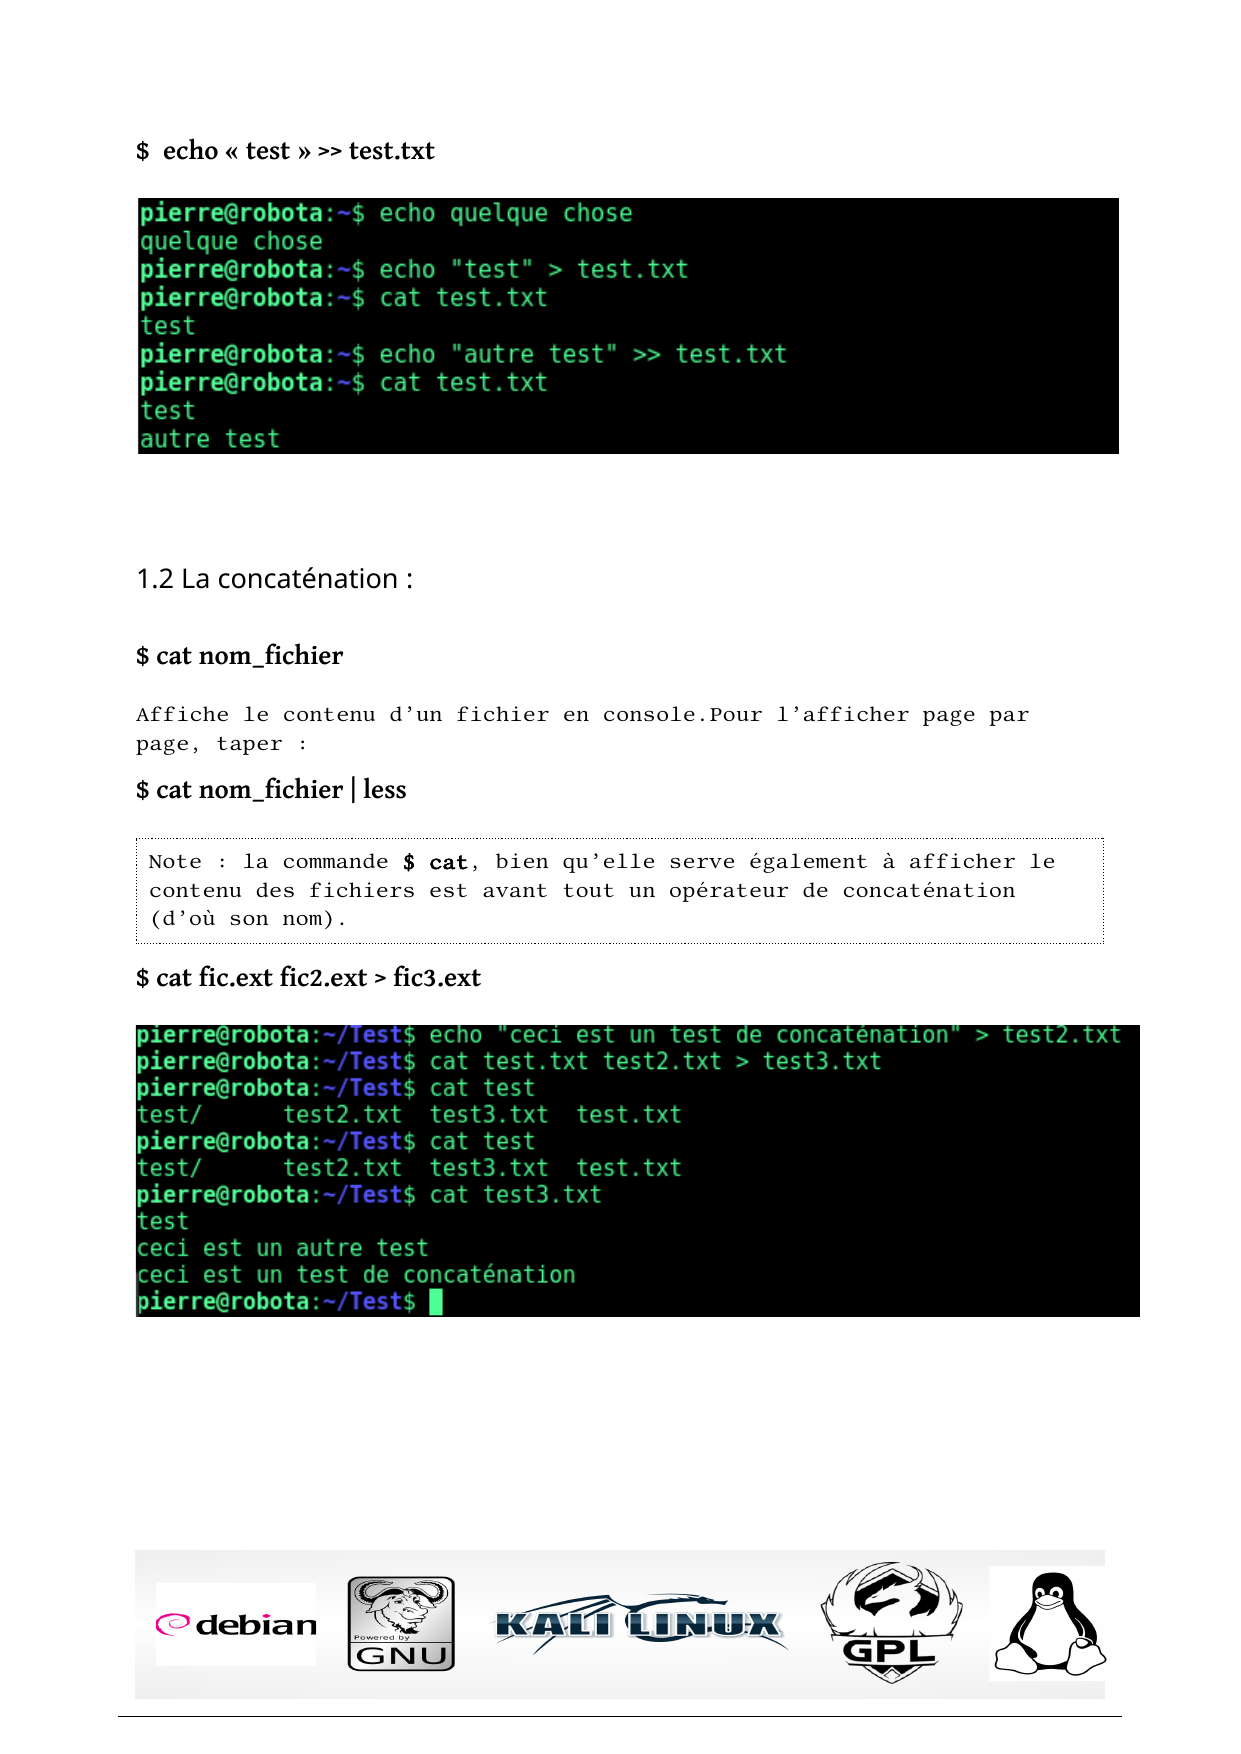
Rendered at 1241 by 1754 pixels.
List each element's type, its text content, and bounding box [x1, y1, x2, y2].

text Affiche le contenu d’un fichier en console.Pour l’afficher page par page, taper : [136, 703, 1104, 755]
picture [341, 1573, 460, 1674]
subtitle 1.2 La concaténation : [136, 560, 1104, 597]
text $ echo « test » >> test.txt [136, 136, 1104, 167]
picture [135, 1025, 1140, 1317]
text $ cat fic.ext fic2.ext > fic3.ext [136, 963, 1104, 994]
picture [989, 1566, 1112, 1681]
picture [820, 1562, 963, 1684]
picture [156, 1583, 317, 1666]
picture [476, 1579, 799, 1670]
text Note : la commande $ cat, bien qu’elle serve également à afficher le contenu des fichiers est avant tout un opérateur de concaténation (d’où son nom). [136, 837, 1104, 944]
picture [137, 198, 1119, 454]
text $ cat nom_fichier | less [136, 775, 1104, 806]
text $ cat nom_fichier [136, 641, 1104, 672]
